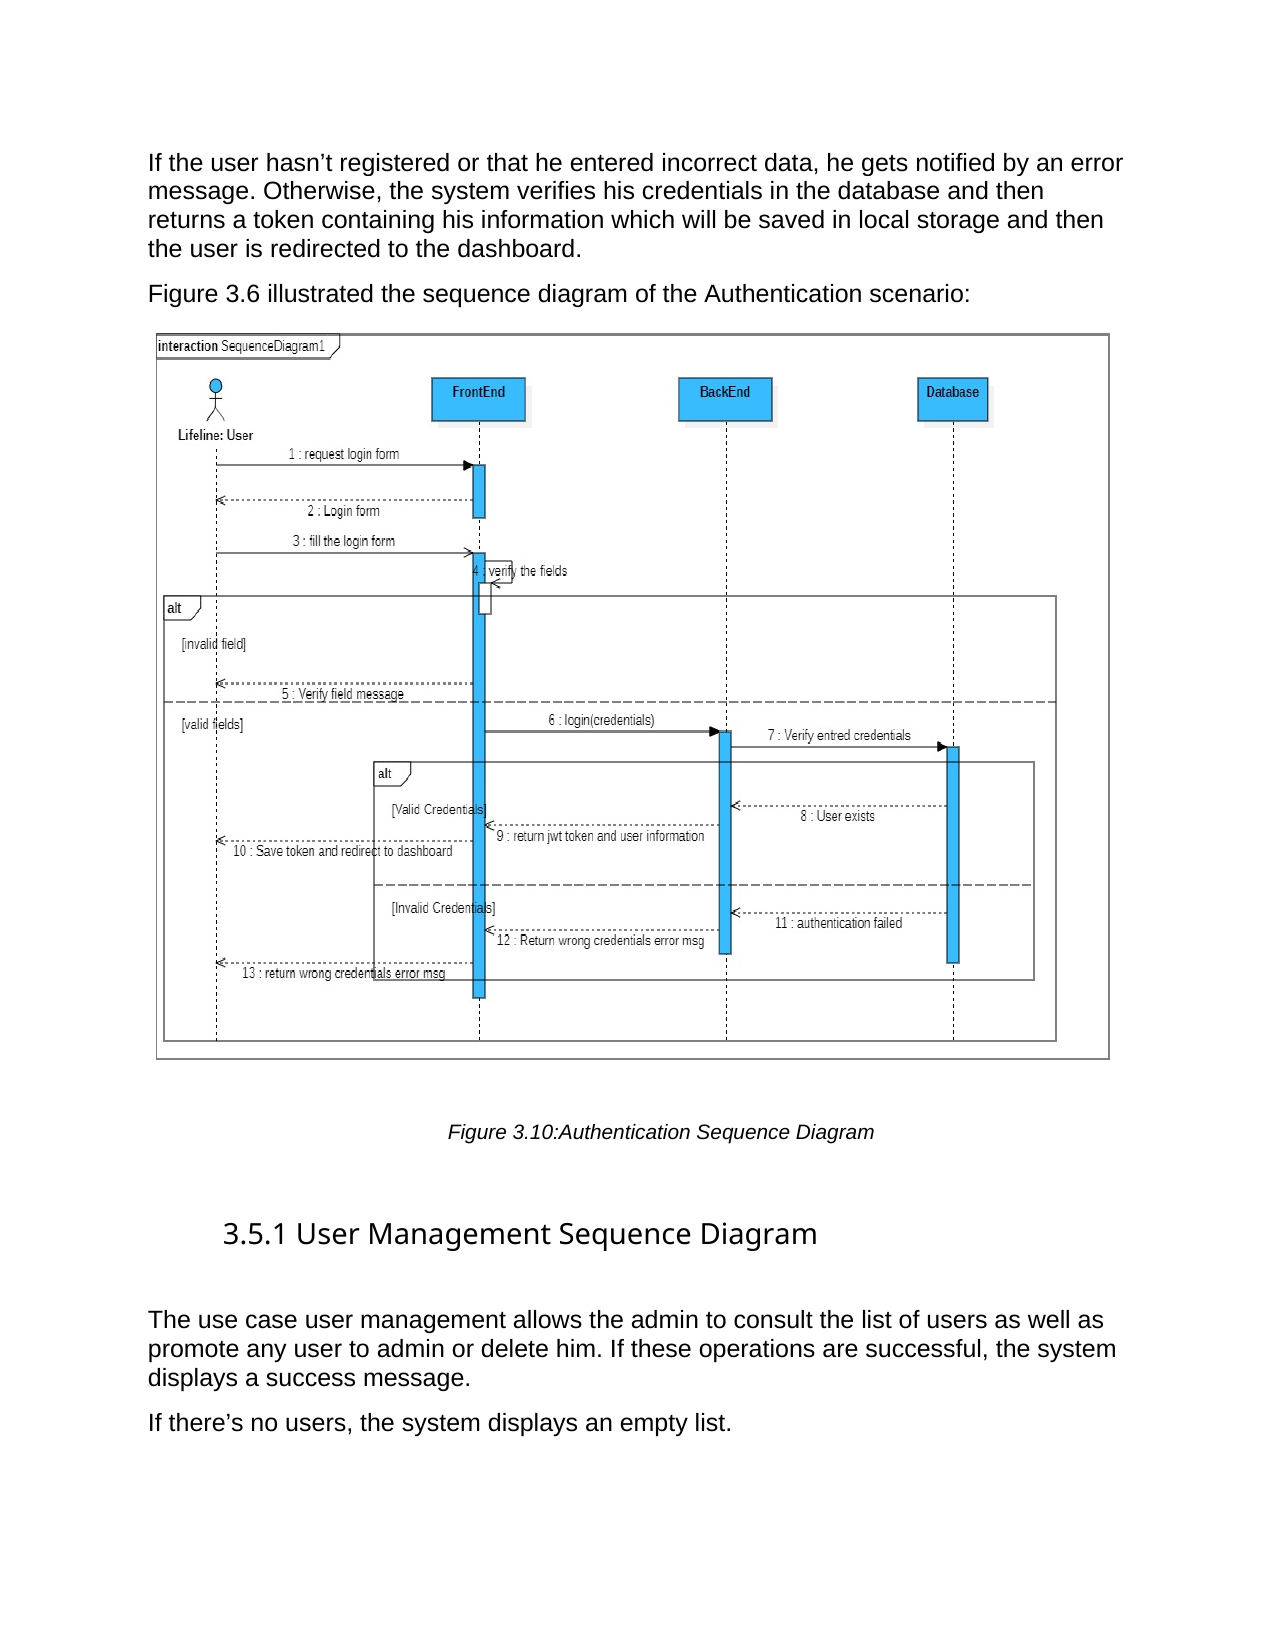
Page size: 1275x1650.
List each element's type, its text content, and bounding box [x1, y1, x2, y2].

text The use case user management allows the admin to consult the list of users as well as promote any user to admin or delete him. If these operations are successful, the system displays a success message. [148, 1305, 1127, 1391]
text Figure 3.6 illustrated the sequence diagram of the Authentication scenario: [148, 279, 1127, 308]
text If there’s no users, the system displays an empty list. [148, 1408, 1127, 1437]
text If the user hasn’t registered or that he entered incorrect data, he gets notified by an error message. Otherwise, the system verifies his credentials in the database and then returns a token containing his information which will be saved in local storage and then the user is redirected to the dashboard. [148, 148, 1127, 263]
subtitle 3.5.1 User Management Sequence Diagram [148, 1213, 1127, 1253]
text Figure ‎3.10:Authentication Sequence Diagram [373, 1119, 1127, 1143]
